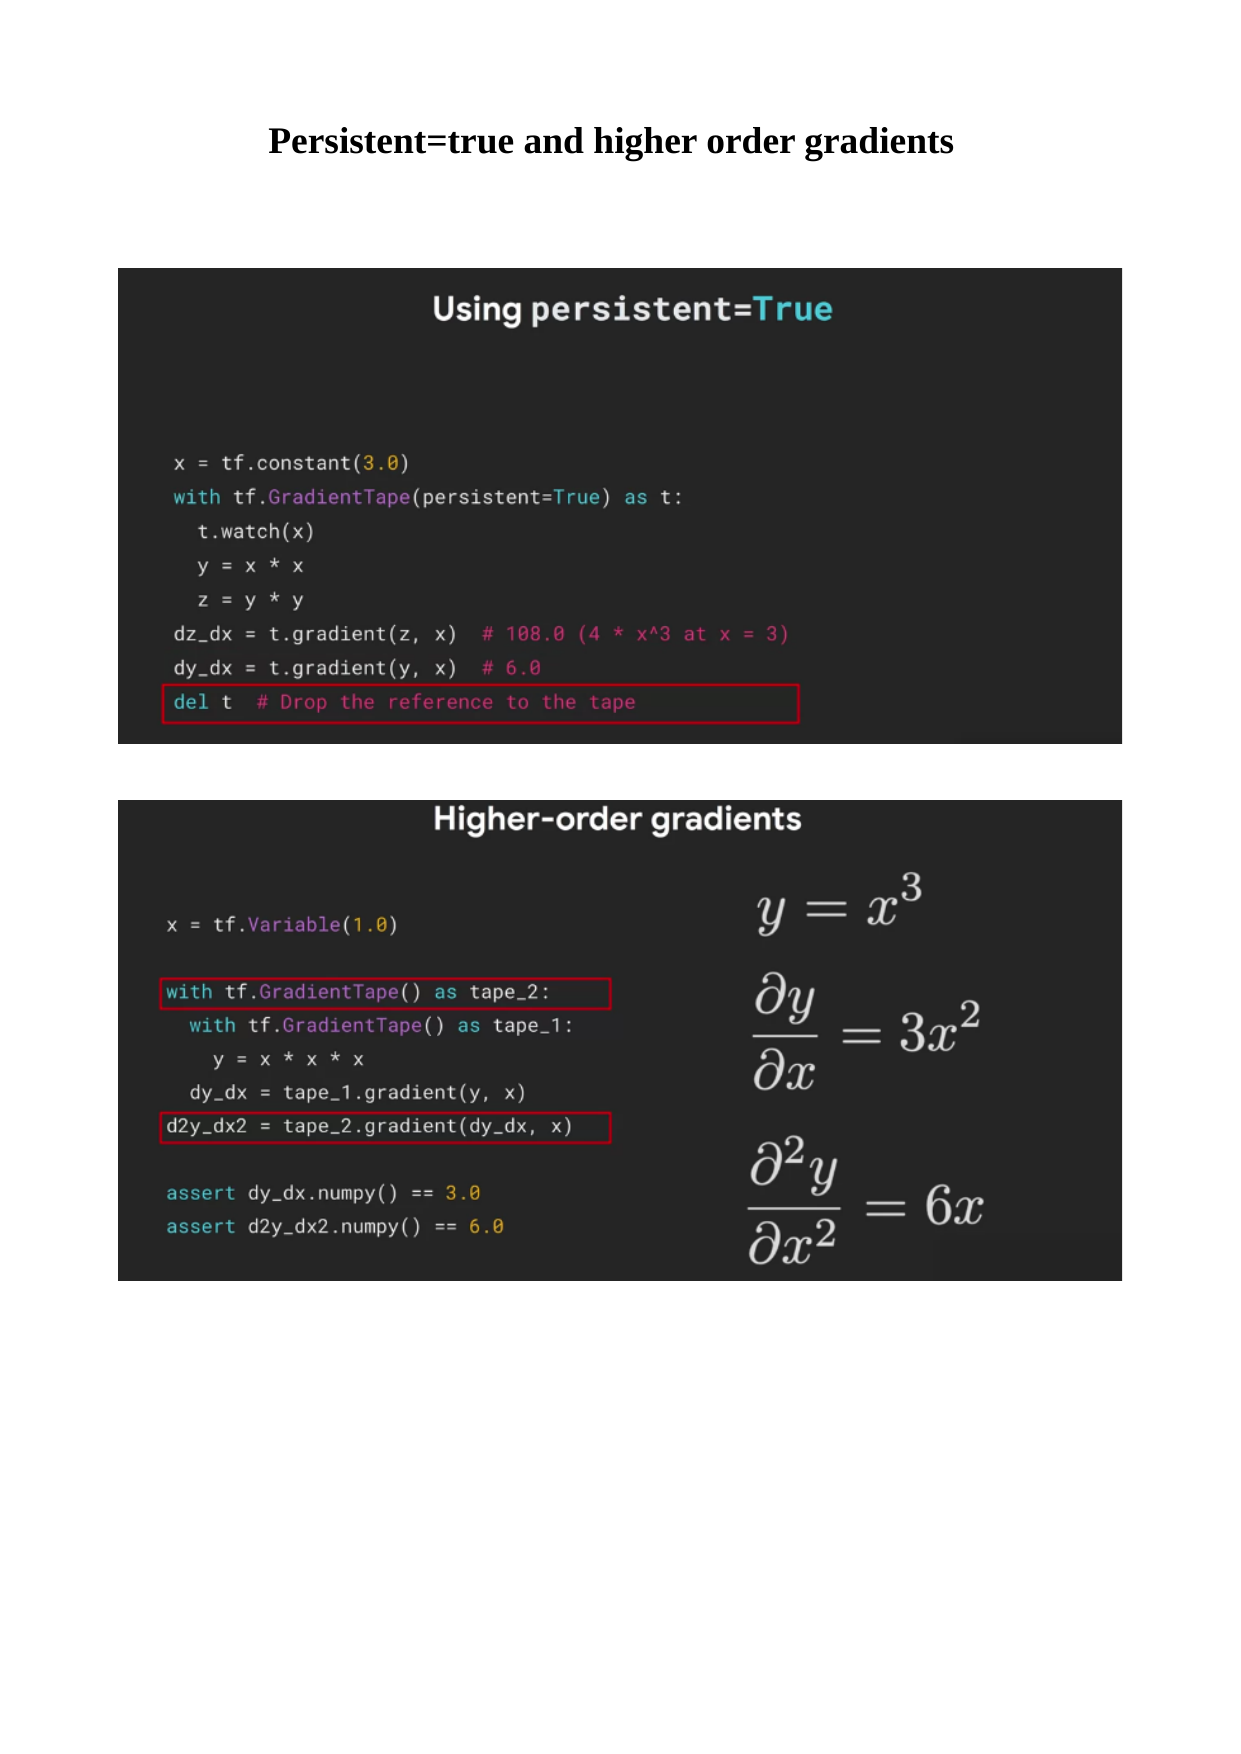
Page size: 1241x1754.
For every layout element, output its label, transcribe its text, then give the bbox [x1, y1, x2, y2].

subtitle Persistent=true and higher order gradients [118, 118, 1122, 161]
picture [118, 268, 1123, 744]
picture [118, 800, 1123, 1281]
